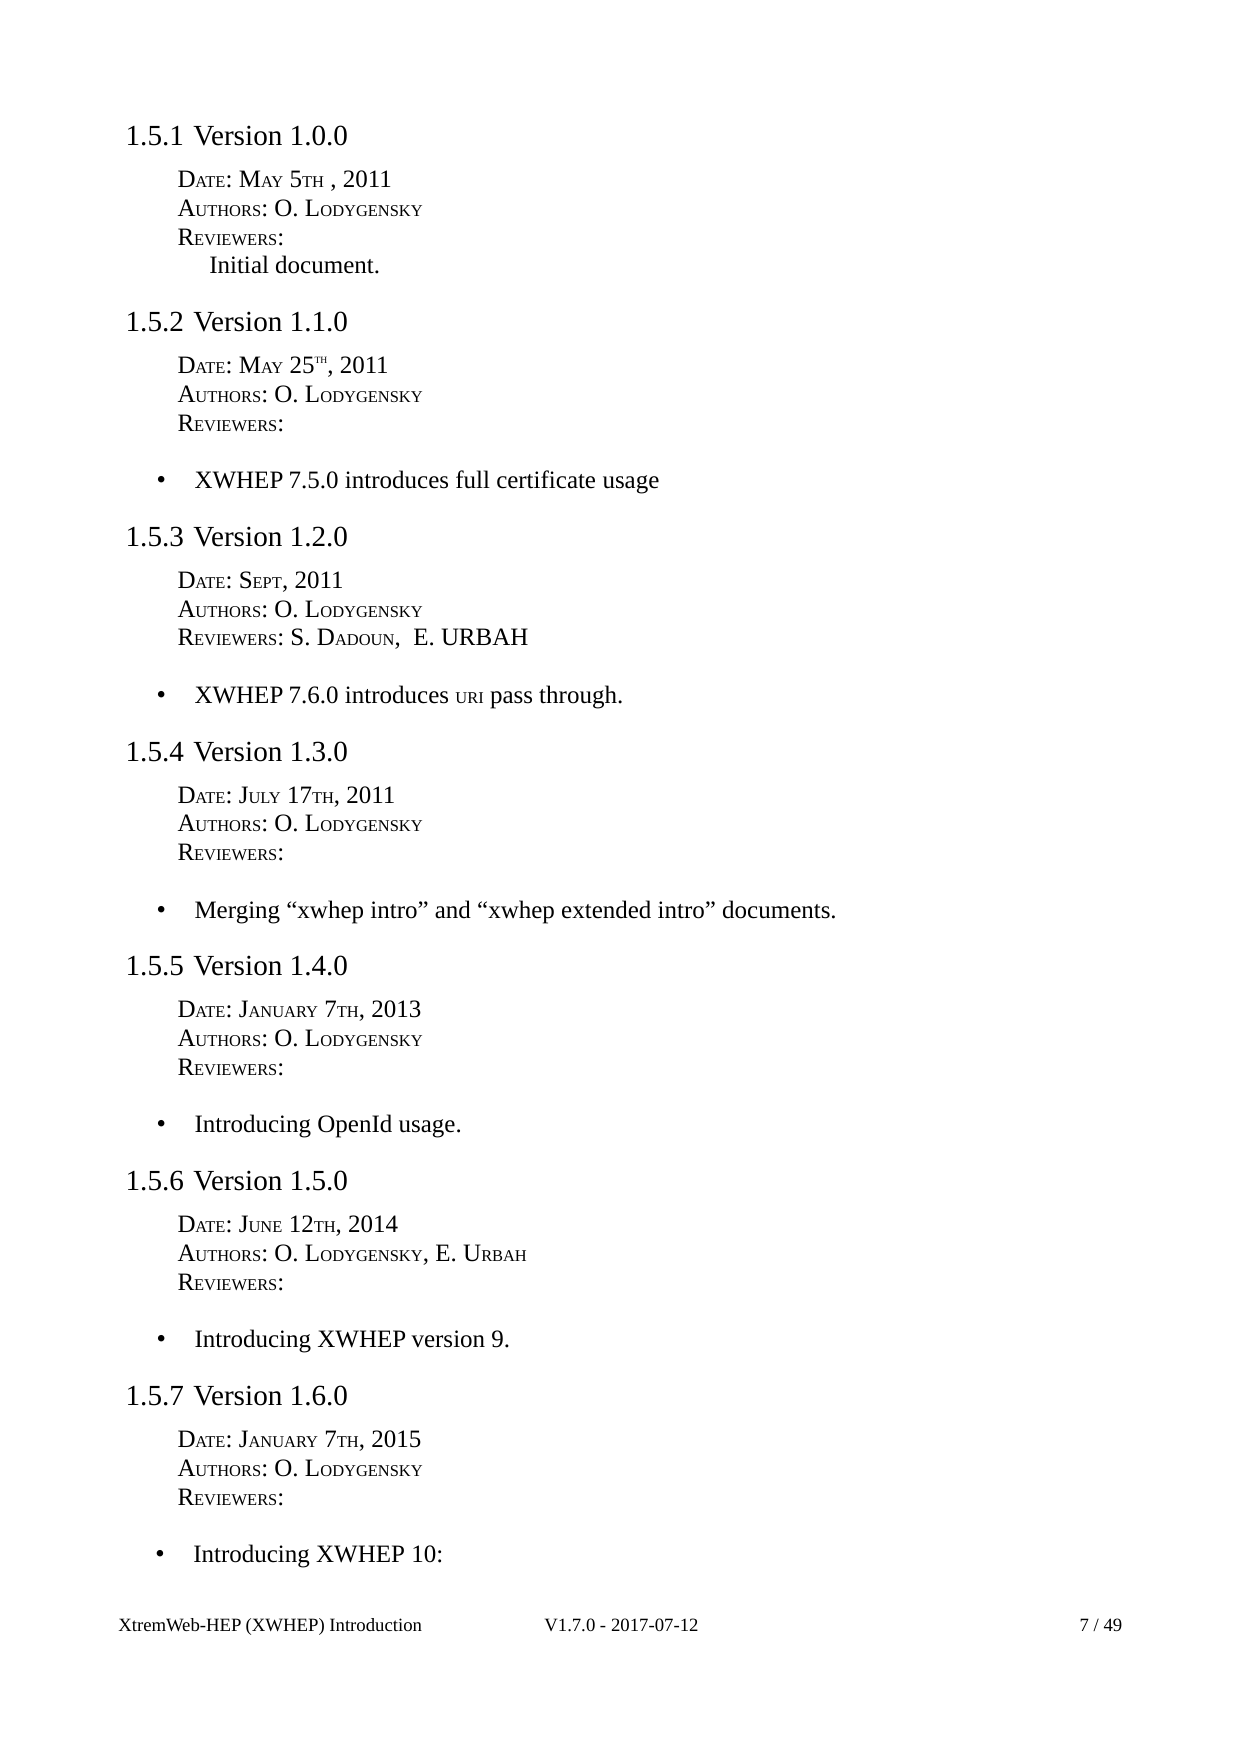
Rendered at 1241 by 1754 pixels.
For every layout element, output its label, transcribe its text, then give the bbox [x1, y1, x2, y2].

text Authors: O. Lodygensky [177, 808, 1122, 837]
text Reviewers: [177, 837, 1122, 866]
text Date: January 7th, 2013 [177, 994, 1122, 1023]
text Date: Sept, 2011 [177, 565, 1122, 594]
text Date: June 12th, 2014 [177, 1209, 1122, 1238]
text Authors: O. Lodygensky [177, 1453, 1122, 1482]
text Initial document. [209, 250, 1035, 279]
text Authors: O. Lodygensky, E. Urbah [177, 1238, 1122, 1267]
text Reviewers: [177, 1482, 1122, 1510]
subtitle Version 1.6.0 [118, 1378, 1122, 1412]
text Reviewers: [177, 222, 1122, 250]
list Introducing XWHEP version 9. [157, 1324, 1122, 1353]
list Introducing XWHEP 10: [156, 1539, 1122, 1568]
subtitle Version 1.0.0 [118, 118, 1122, 152]
text Date: May 5th , 2011 [177, 164, 1122, 193]
subtitle Version 1.2.0 [118, 519, 1122, 552]
text Reviewers: S. Dadoun, E. URBAH [177, 622, 1122, 651]
text Authors: O. Lodygensky [177, 1023, 1122, 1052]
subtitle Version 1.4.0 [118, 948, 1122, 982]
list Merging “xwhep intro” and “xwhep extended intro” documents. [157, 895, 1122, 923]
text Date: May 25th, 2011 [177, 350, 1122, 379]
subtitle Version 1.3.0 [118, 734, 1122, 767]
list XWHEP 7.6.0 introduces uri pass through. [157, 680, 1122, 709]
text Date: July 17th, 2011 [177, 780, 1122, 808]
subtitle Version 1.1.0 [118, 304, 1122, 338]
text Authors: O. Lodygensky [177, 193, 1122, 222]
text Authors: O. Lodygensky [177, 379, 1122, 408]
list XWHEP 7.5.0 introduces full certificate usage [157, 465, 1122, 494]
subtitle Version 1.5.0 [118, 1163, 1122, 1197]
text Reviewers: [177, 1267, 1122, 1296]
list Introducing OpenId usage. [157, 1109, 1122, 1138]
text Reviewers: [177, 408, 1122, 436]
text Date: January 7th, 2015 [177, 1424, 1122, 1453]
text Reviewers: [177, 1052, 1122, 1081]
text Authors: O. Lodygensky [177, 594, 1122, 622]
